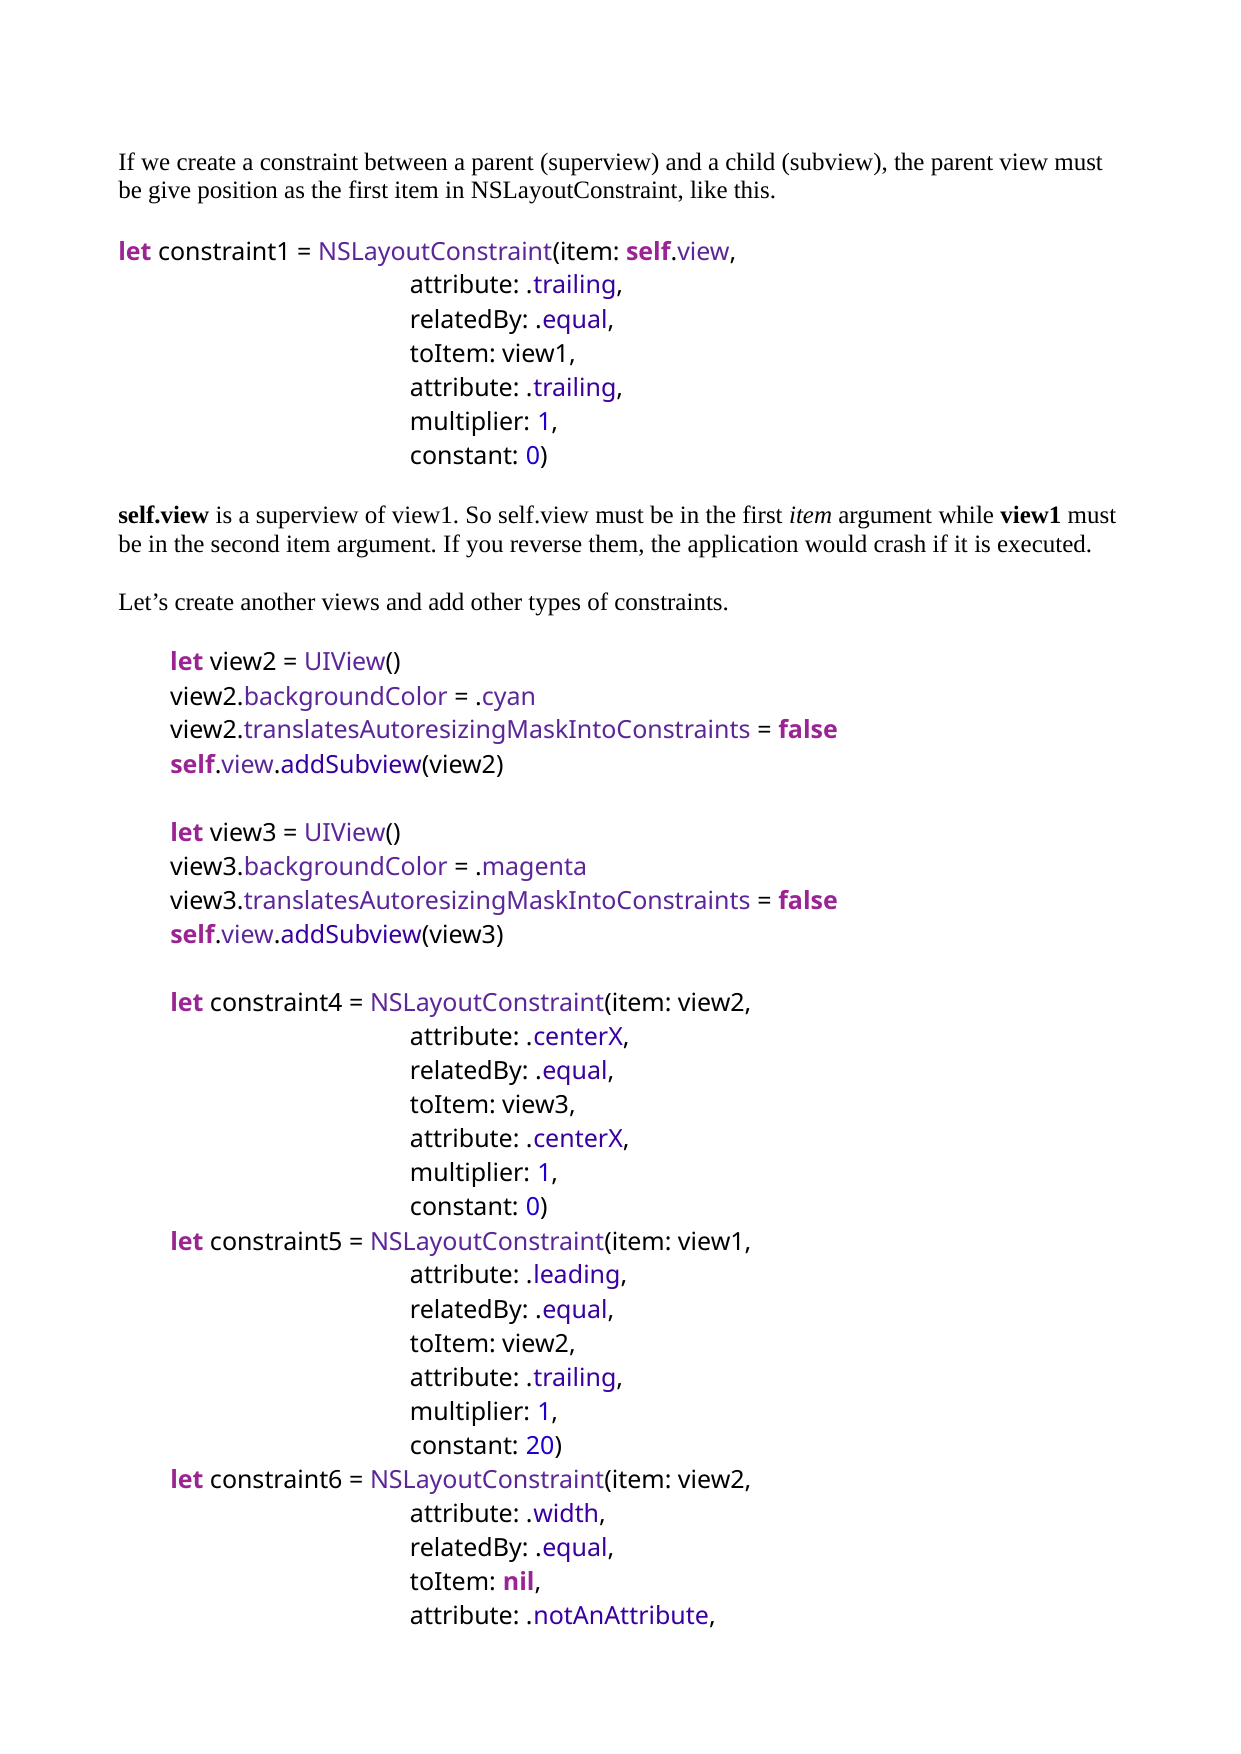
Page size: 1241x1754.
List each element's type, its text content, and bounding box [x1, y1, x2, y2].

text attribute: .trailing, [118, 1359, 1122, 1393]
text relatedBy: .equal, [118, 1530, 1122, 1564]
text let view2 = UIView() [118, 644, 1122, 678]
text attribute: .leading, [118, 1257, 1122, 1291]
text view3.backgroundColor = .magenta [118, 848, 1122, 882]
text let view3 = UIView() [118, 814, 1122, 848]
text self.view.addSubview(view3) [118, 917, 1122, 951]
text multiplier: 1, [118, 1155, 1122, 1189]
text multiplier: 1, [118, 403, 1122, 437]
text Let’s create another views and add other types of constraints. [118, 587, 1122, 615]
text constant: 20) [118, 1427, 1122, 1462]
text toItem: view1, [118, 335, 1122, 369]
text attribute: .centerX, [118, 1121, 1122, 1155]
text let constraint4 = NSLayoutConstraint(item: view2, [118, 985, 1122, 1019]
text self.view is a superview of view1. So self.view must be in the first item argument while view1 must be in the second item argument. If you reverse them, the application would crash if it is executed. [118, 500, 1122, 558]
text relatedBy: .equal, [118, 301, 1122, 335]
text relatedBy: .equal, [118, 1291, 1122, 1325]
text view2.backgroundColor = .cyan [118, 678, 1122, 712]
text let constraint6 = NSLayoutConstraint(item: view2, [118, 1462, 1122, 1496]
text attribute: .trailing, [118, 369, 1122, 403]
text constant: 0) [118, 437, 1122, 472]
text toItem: view2, [118, 1325, 1122, 1359]
text relatedBy: .equal, [118, 1053, 1122, 1087]
text view2.translatesAutoresizingMaskIntoConstraints = false [118, 712, 1122, 746]
text constant: 0) [118, 1189, 1122, 1223]
text attribute: .notAnAttribute, [118, 1598, 1122, 1632]
text attribute: .width, [118, 1496, 1122, 1530]
text attribute: .centerX, [118, 1019, 1122, 1053]
text let constraint1 = NSLayoutConstraint(item: self.view, [118, 233, 1122, 267]
text multiplier: 1, [118, 1393, 1122, 1427]
text self.view.addSubview(view2) [118, 746, 1122, 780]
text toItem: nil, [118, 1564, 1122, 1598]
text If we create a constraint between a parent (superview) and a child (subview), the parent view must be give position as the first item in NSLayoutConstraint, like this. [118, 147, 1122, 204]
text attribute: .trailing, [118, 267, 1122, 301]
text toItem: view3, [118, 1087, 1122, 1121]
text let constraint5 = NSLayoutConstraint(item: view1, [118, 1223, 1122, 1257]
text view3.translatesAutoresizingMaskIntoConstraints = false [118, 882, 1122, 917]
